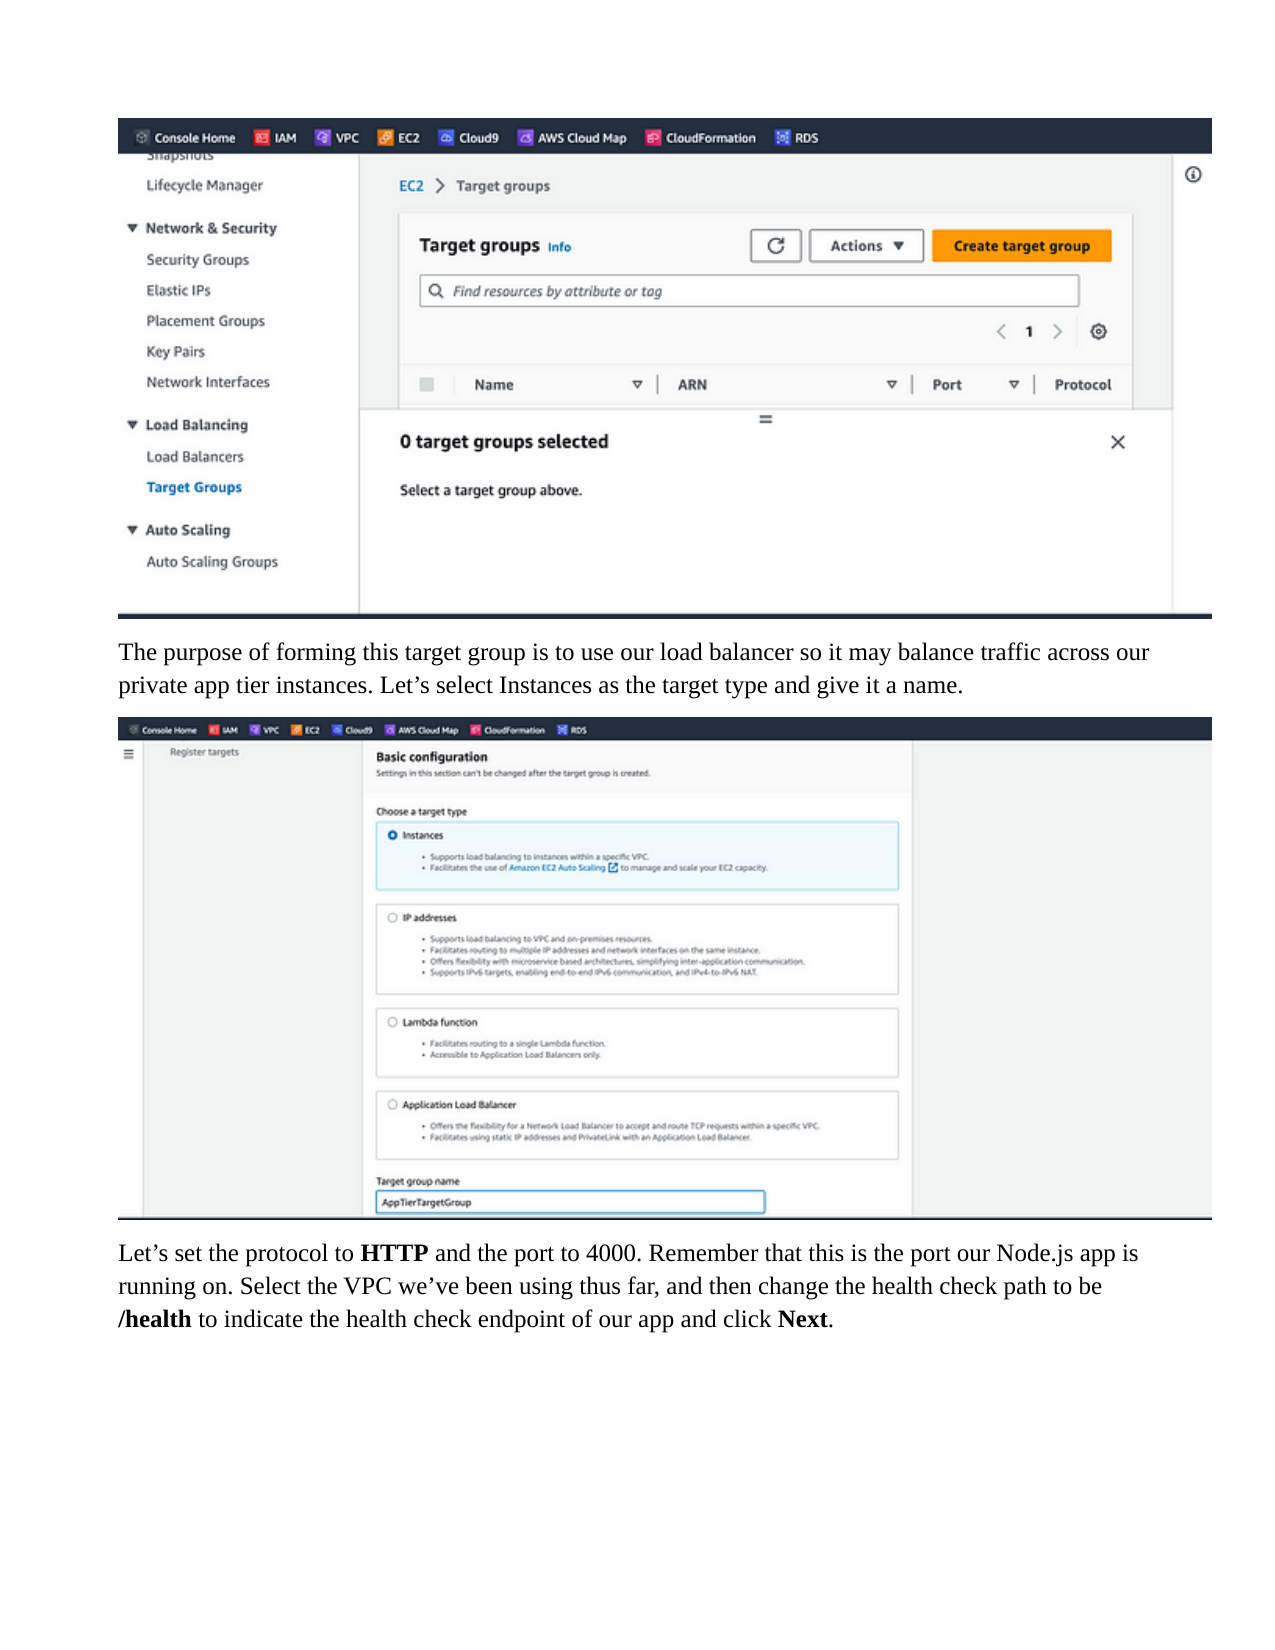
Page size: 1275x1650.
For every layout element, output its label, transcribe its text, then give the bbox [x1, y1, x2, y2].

text The purpose of forming this target group is to use our load balancer so it may balance traffic across our private app tier instances. Let’s select Instances as the target type and give it a name. [118, 637, 1157, 699]
picture [118, 118, 1212, 619]
picture [118, 717, 1212, 1220]
text Let’s set the protocol to HTTP and the port to 4000. Remember that this is the port our Node.js app is running on. Select the VPC we’ve been using thus far, and then change the health check path to be /health to indicate the health check endpoint of our app and click Next. [118, 1238, 1157, 1333]
